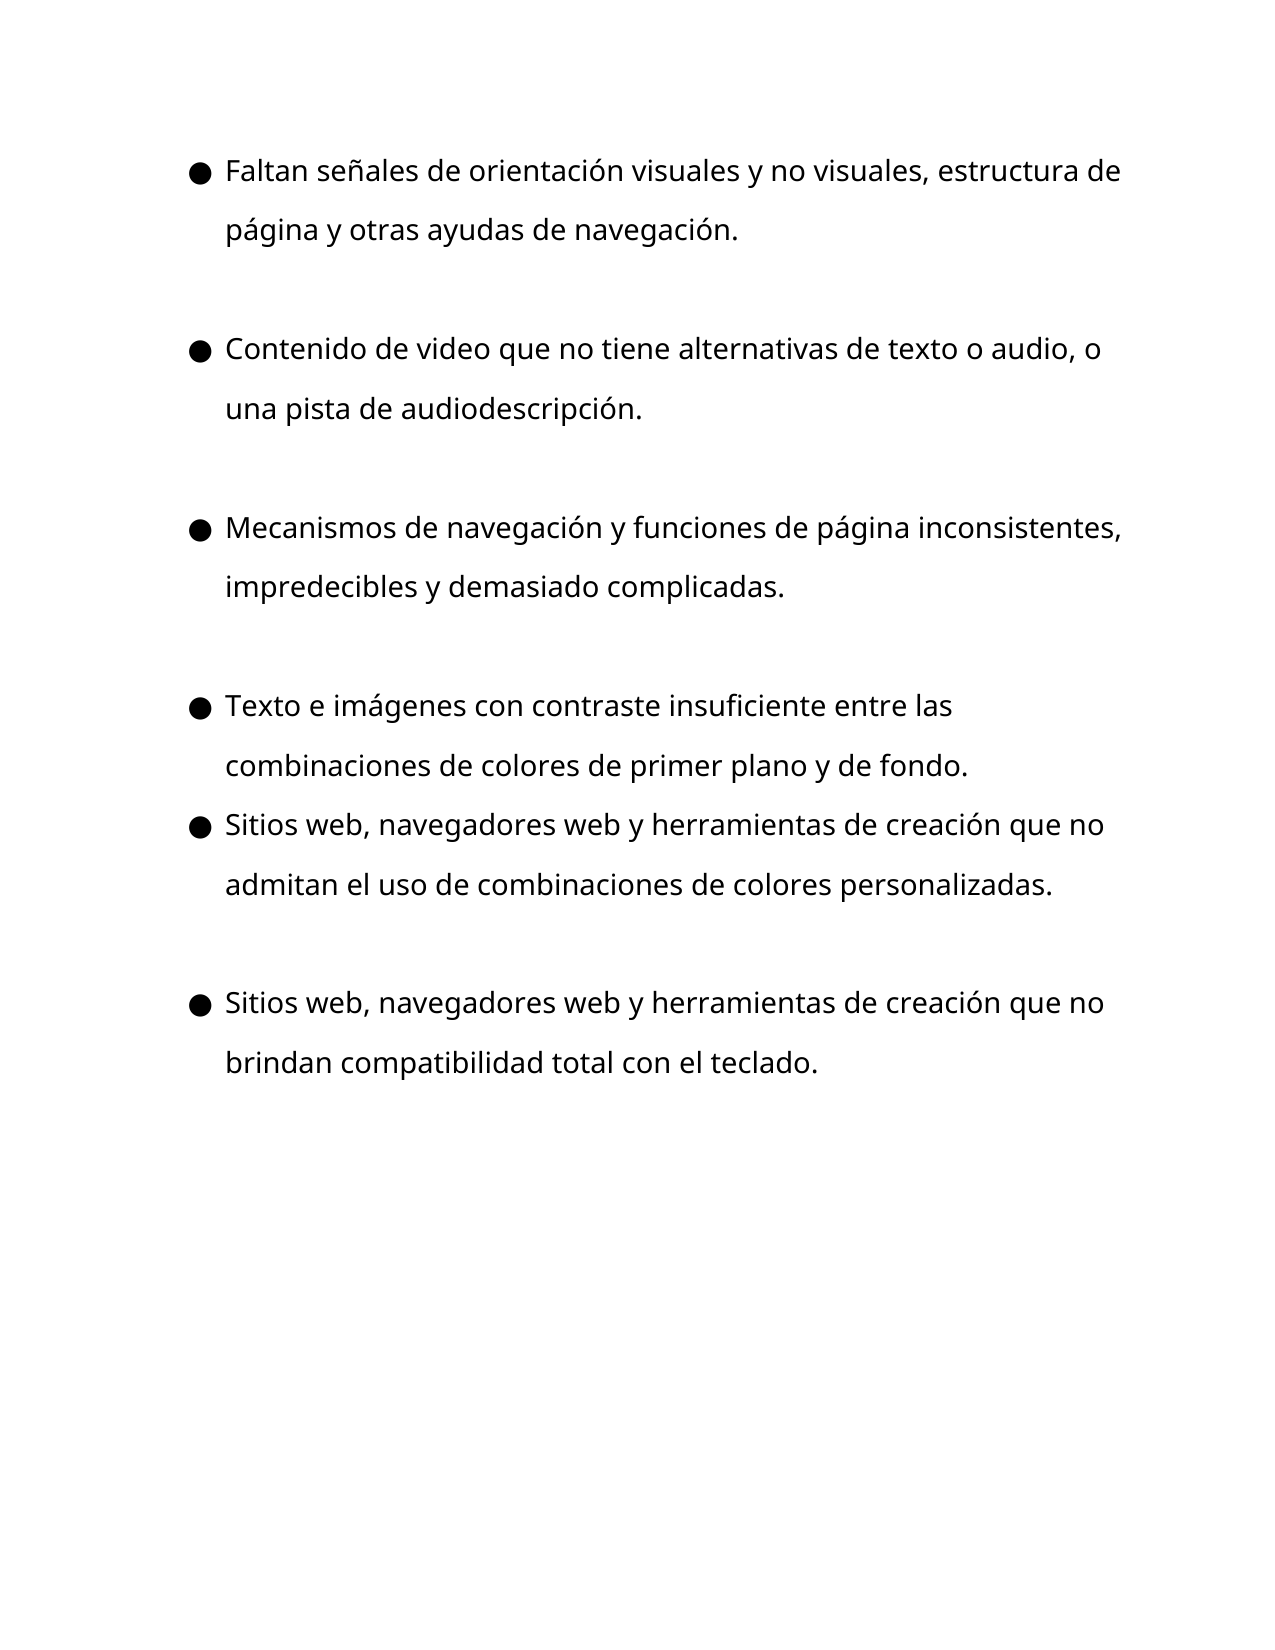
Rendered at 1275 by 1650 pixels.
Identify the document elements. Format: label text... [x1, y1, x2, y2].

list Mecanismos de navegación y funciones de página inconsistentes, impredecibles y demasiado complicadas. [187, 507, 1125, 606]
list Sitios web, navegadores web y herramientas de creación que no admitan el uso de combinaciones de colores personalizadas. [187, 804, 1125, 903]
list Faltan señales de orientación visuales y no visuales, estructura de página y otras ayudas de navegación. [187, 150, 1125, 249]
list Texto e imágenes con contraste insuficiente entre las combinaciones de colores de primer plano y de fondo. [187, 685, 1125, 784]
list Sitios web, navegadores web y herramientas de creación que no brindan compatibilidad total con el teclado. [187, 983, 1125, 1082]
list Contenido de video que no tiene alternativas de texto o audio, o una pista de audiodescripción. [187, 328, 1125, 428]
